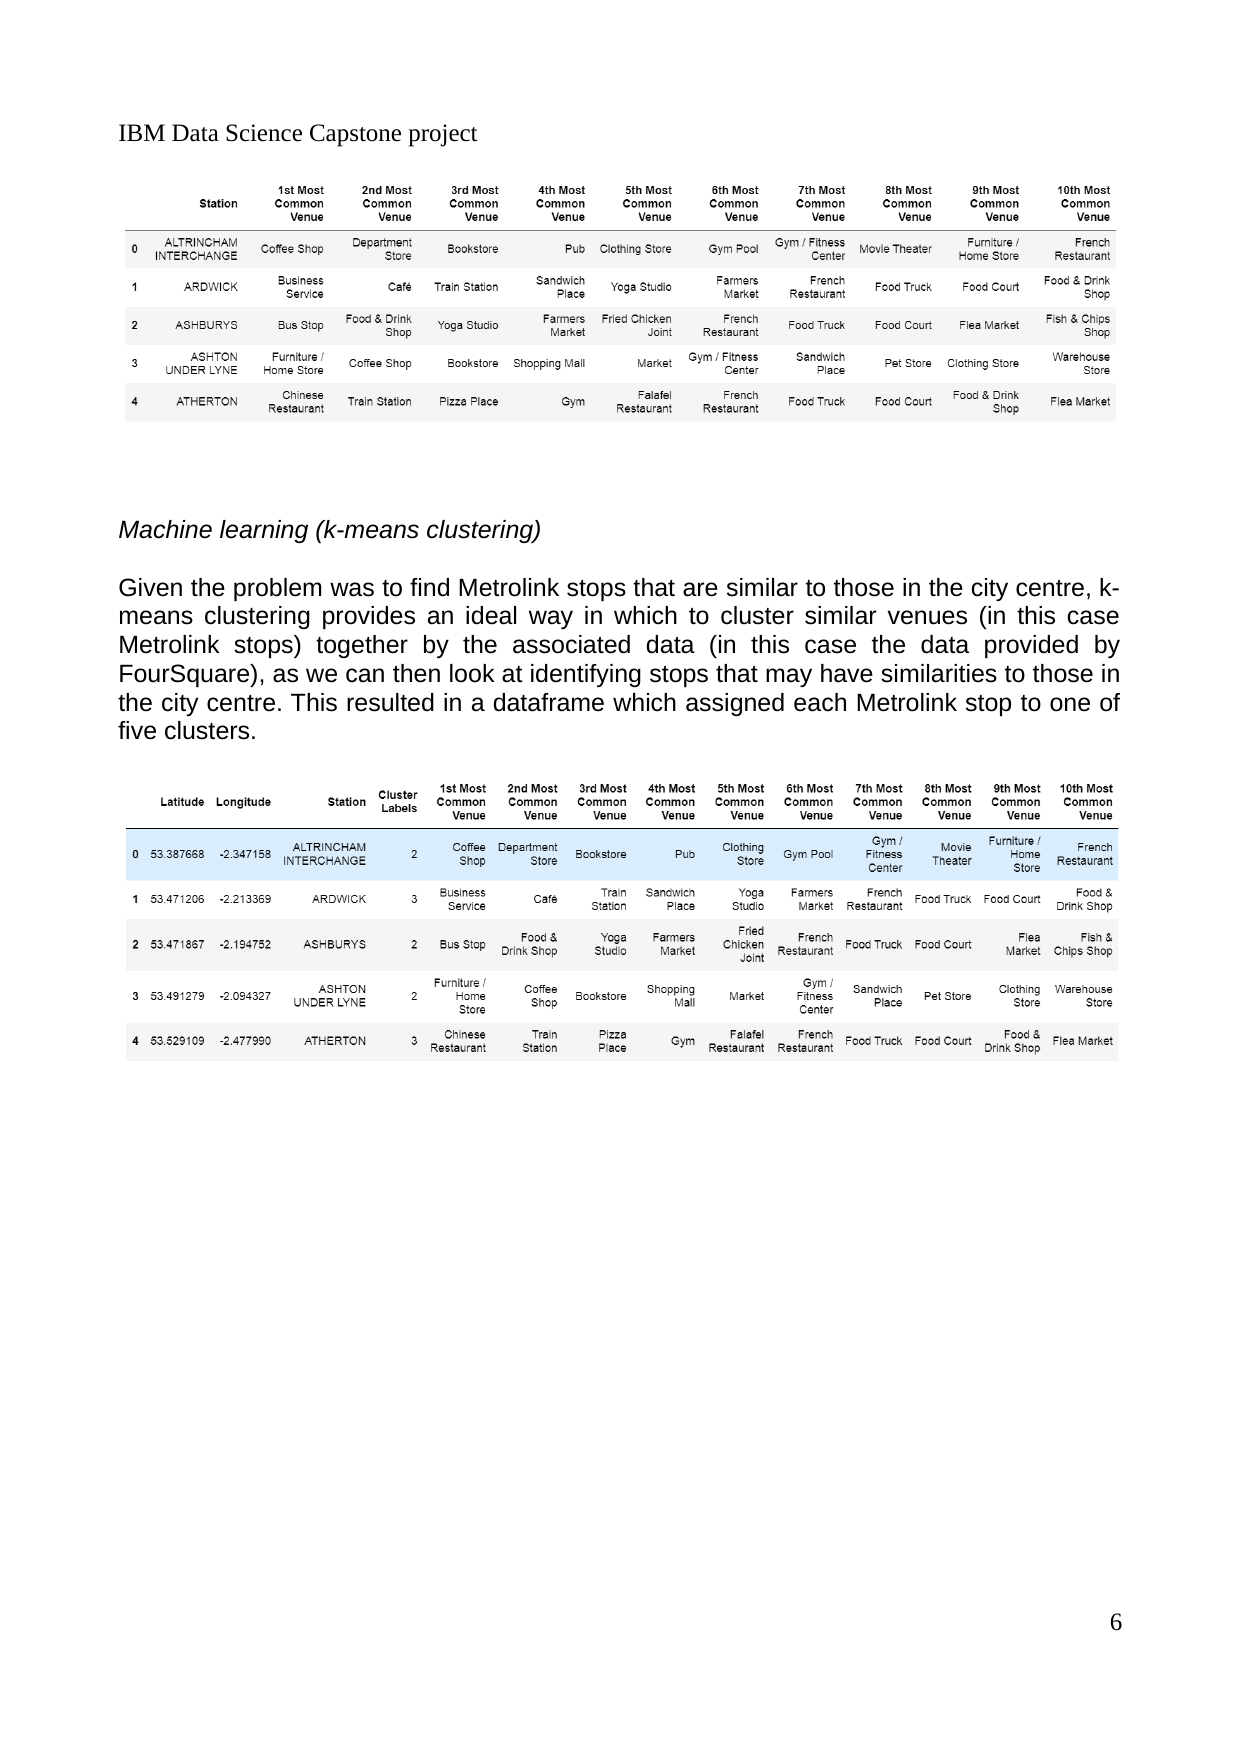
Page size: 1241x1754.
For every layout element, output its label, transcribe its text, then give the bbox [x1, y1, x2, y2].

text Given the problem was to find Metrolink stops that are similar to those in the city centre, k-means clustering provides an ideal way in which to cluster similar venues (in this case Metrolink stops) together by the associated data (in this case the data provided by FourSquare), as we can then look at identifying stops that may have similarities to those in the city centre. This resulted in a dataframe which assigned each Metrolink stop to one of five clusters. [118, 572, 1122, 745]
text Machine learning (k-means clustering) [118, 515, 1122, 544]
